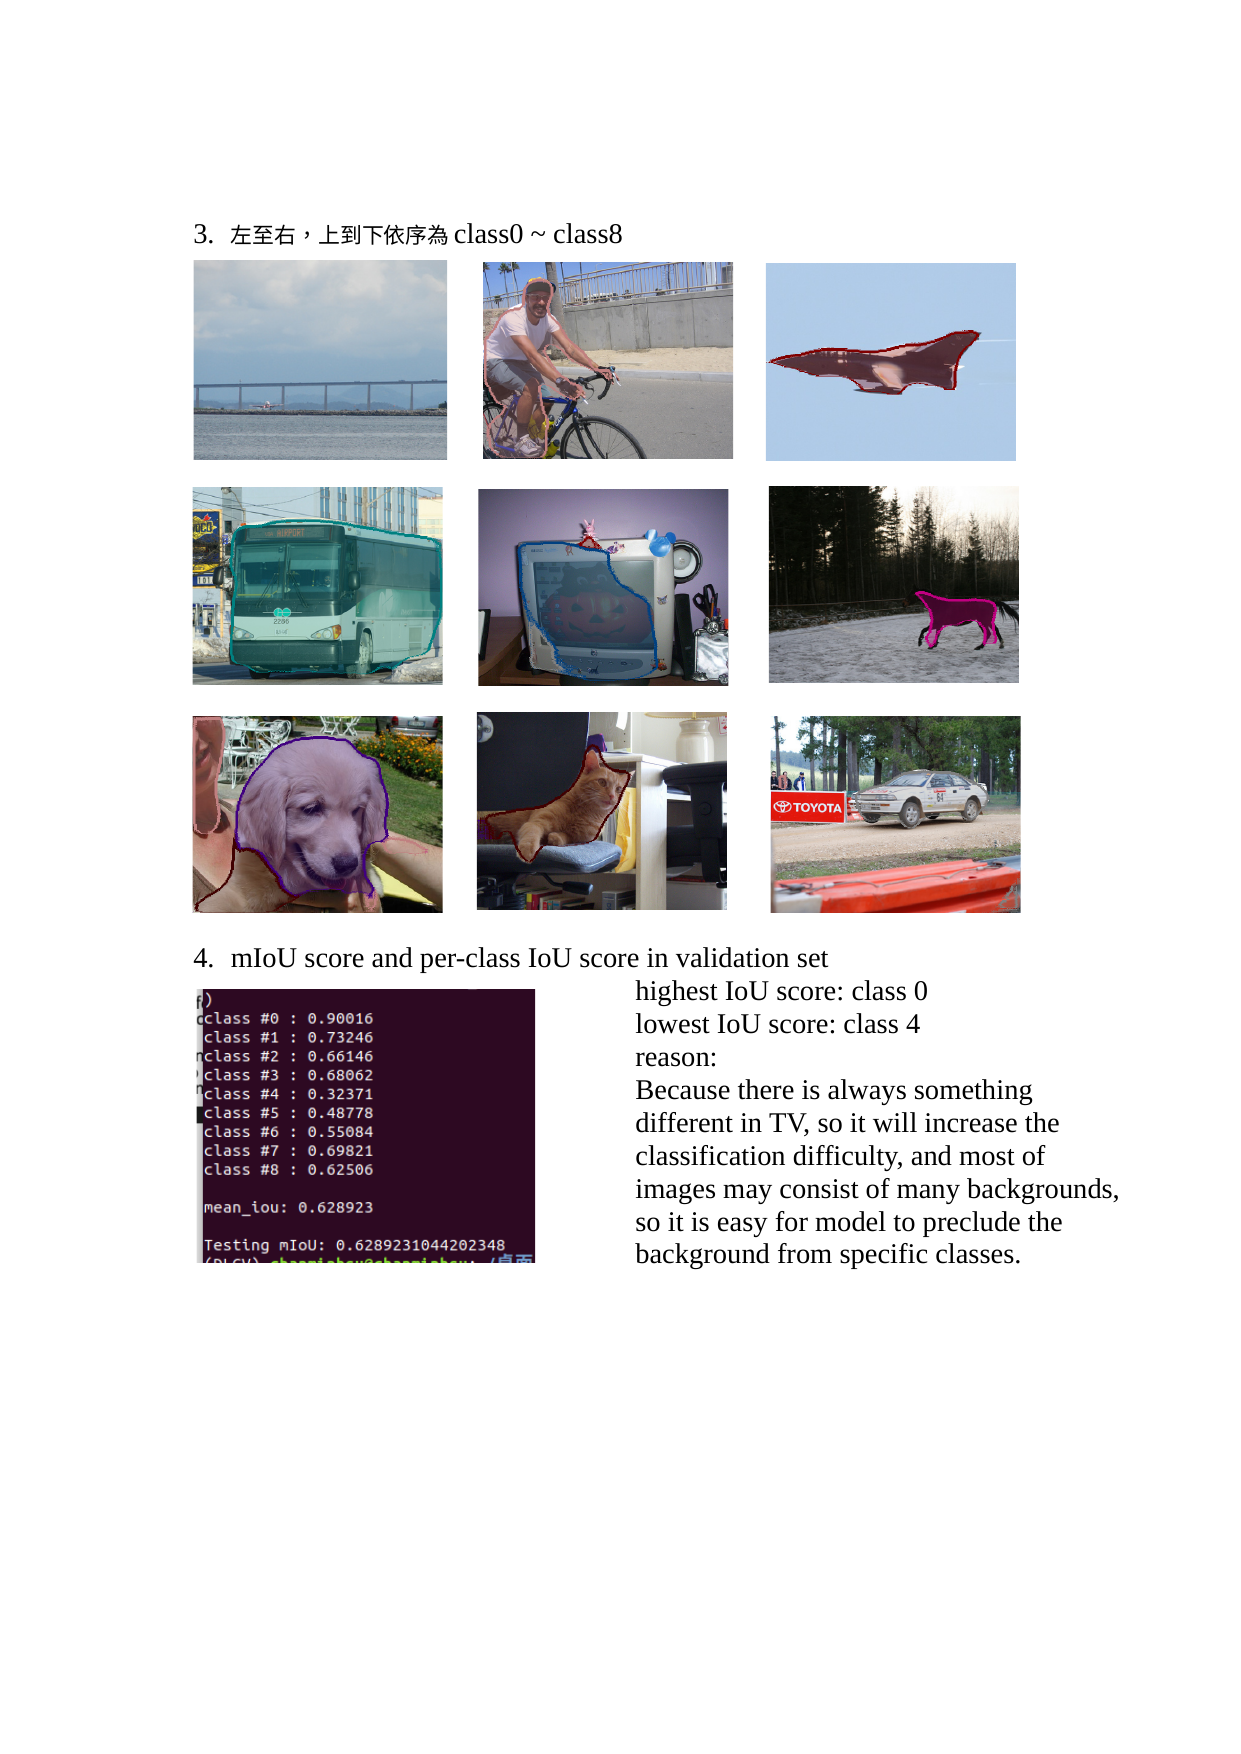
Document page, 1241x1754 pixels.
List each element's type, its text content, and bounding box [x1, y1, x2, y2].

picture [476, 712, 727, 910]
list mIoU score and per-class IoU score in validation set [193, 941, 1122, 974]
picture [193, 260, 448, 460]
picture [483, 262, 734, 459]
picture [192, 487, 443, 685]
list 左至右，上到下依序為class0 ~ class8 [193, 217, 1122, 250]
picture [765, 263, 1016, 461]
picture [770, 716, 1021, 913]
picture [196, 989, 536, 1263]
text reason: [536, 1040, 1122, 1073]
text lowest IoU score: class 4 [536, 1007, 1122, 1040]
text [118, 1007, 196, 1040]
text Because there is always something different in TV, so it will increase the classification difficulty, and most of images may consist of many backgrounds, so it is easy for model to preclude the background from specific classes. [118, 1073, 1122, 1270]
text [118, 1040, 196, 1073]
picture [192, 716, 443, 913]
picture [768, 486, 1019, 683]
text highest IoU score: class 0 [118, 974, 1122, 1007]
picture [478, 489, 729, 686]
